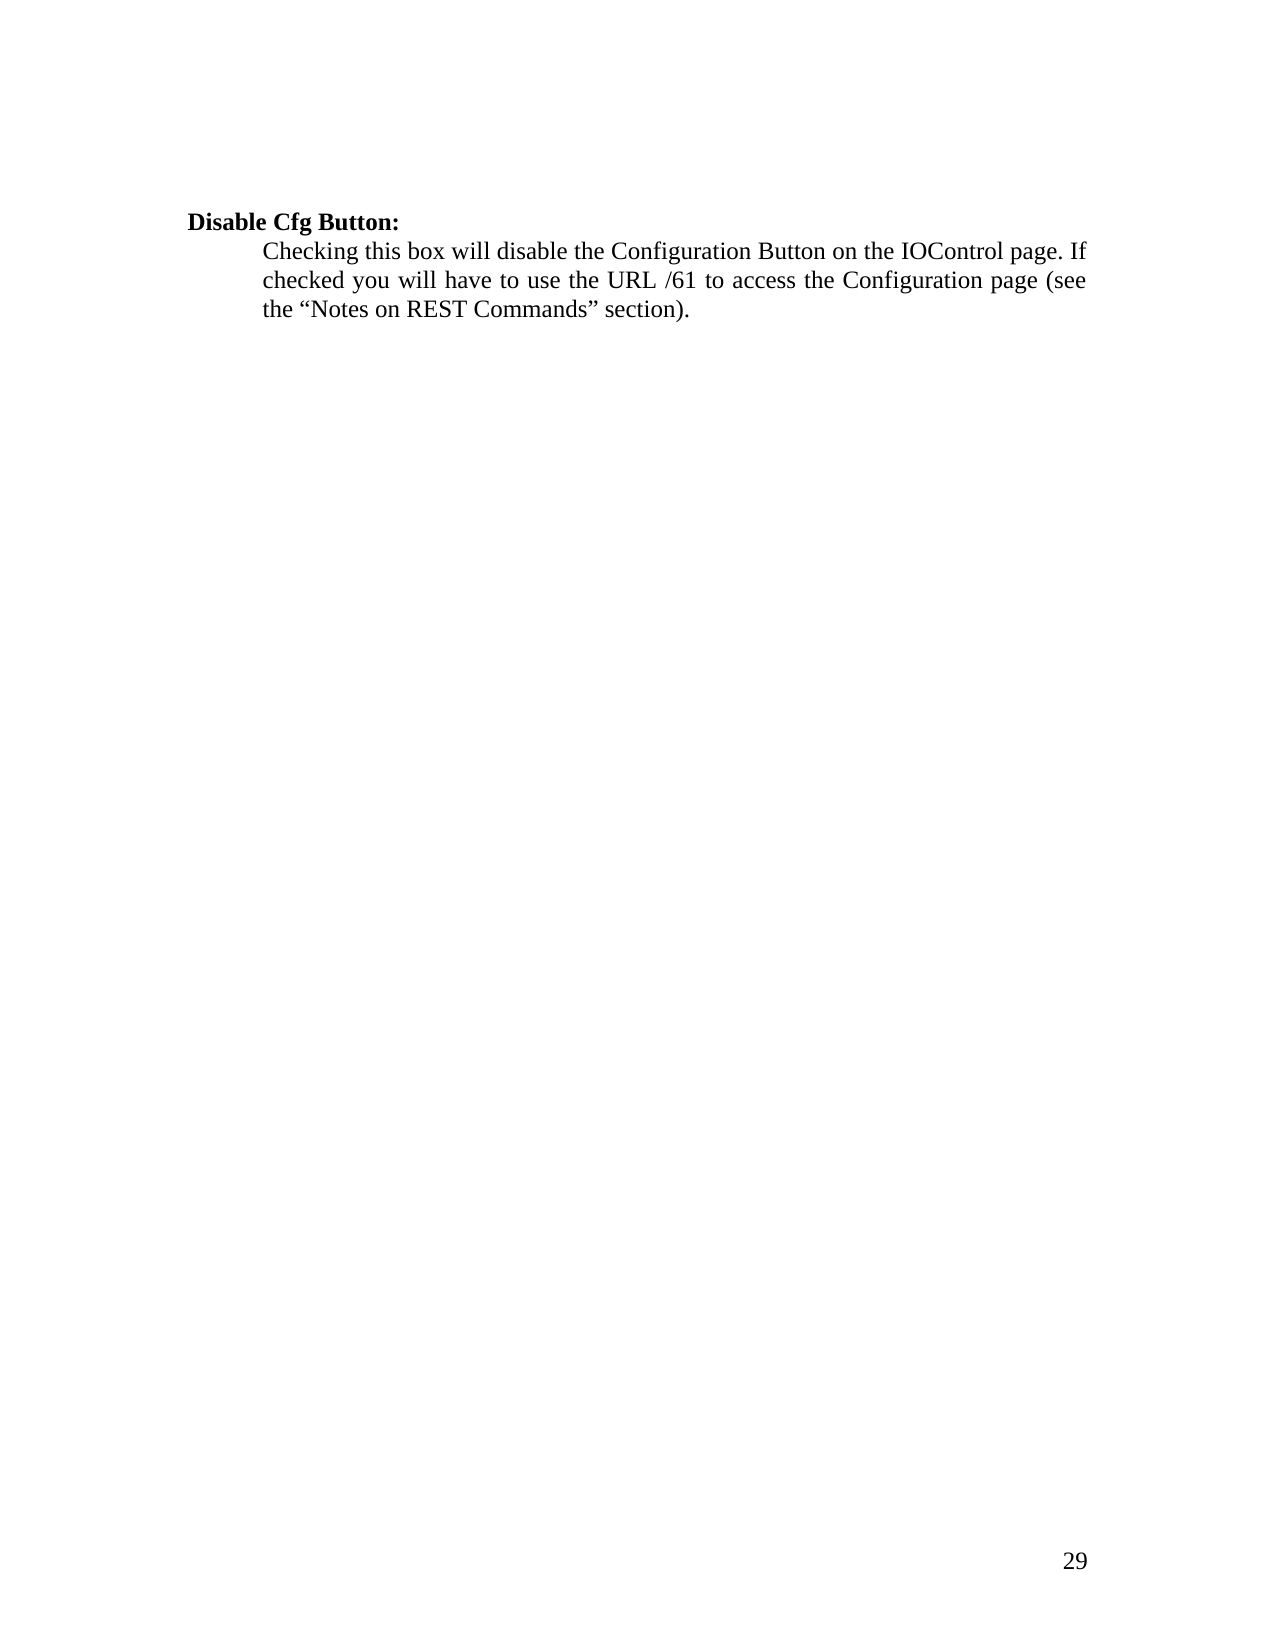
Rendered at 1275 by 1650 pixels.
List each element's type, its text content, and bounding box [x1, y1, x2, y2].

text Checking this box will disable the Configuration Button on the IOControl page. If checked you will have to use the URL /61 to access the Configuration page (see the “Notes on REST Commands” section). [262, 236, 1087, 322]
text Disable Cfg Button: [187, 207, 1087, 236]
